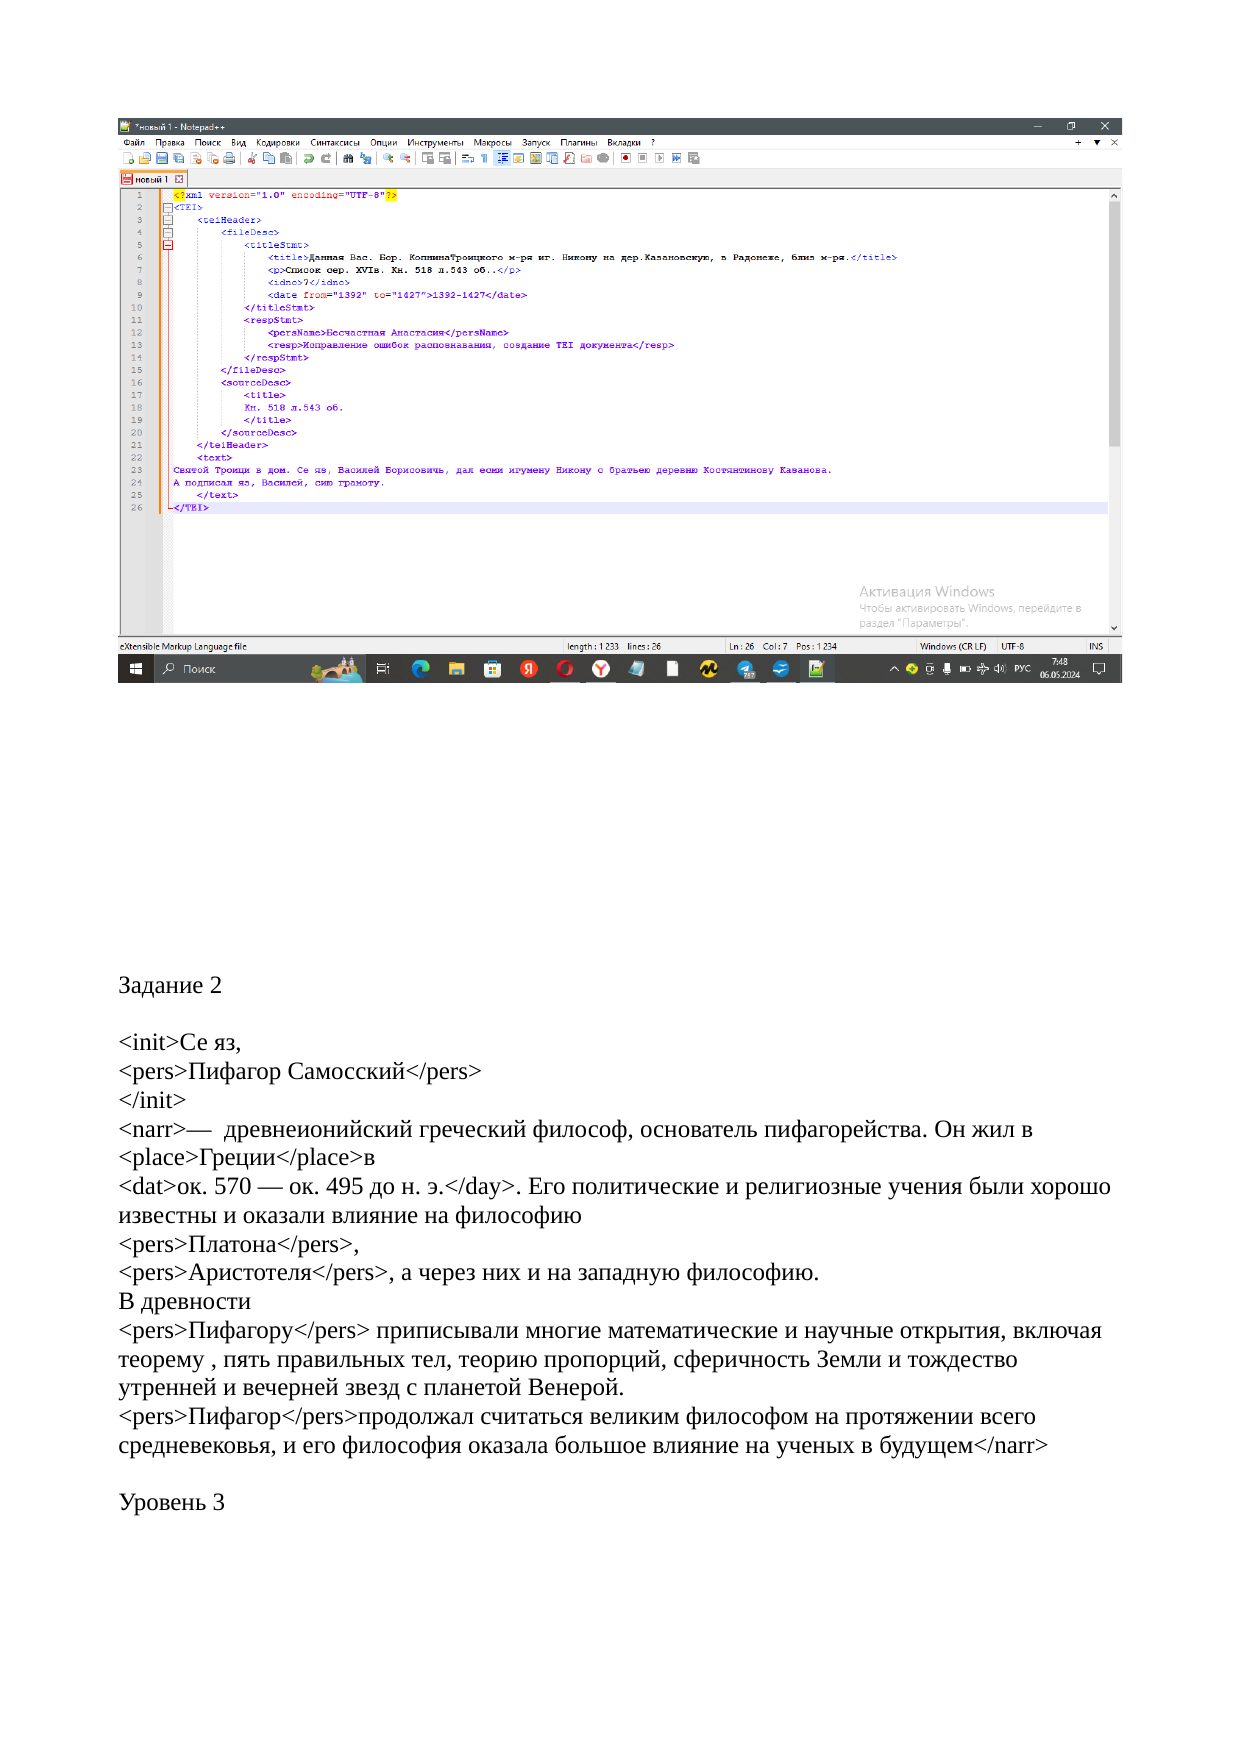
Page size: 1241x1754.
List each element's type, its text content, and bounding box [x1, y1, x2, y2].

text <pers>Пифагор</pers>продолжал считаться великим философом на протяжении всего средневековья, и его философия оказала большое влияние на ученых в будущем</narr> [118, 1401, 1122, 1459]
text Уровень 3 [118, 1487, 1122, 1516]
text <narr>— древнеионийский греческий философ, основатель пифагорейства. Он жил в <place>Греции</place>в [118, 1114, 1122, 1171]
text <pers>Аристотеля</pers>, а через них и на западную философию. [118, 1257, 1122, 1286]
text Задание 2 [118, 970, 1122, 999]
text </init> [118, 1085, 1122, 1114]
text В древности [118, 1286, 1122, 1315]
text <init>Се яз, [118, 1027, 1122, 1056]
text <pers>Платона</pers>, [118, 1229, 1122, 1257]
picture [118, 118, 1123, 683]
text <pers>Пифагору</pers> приписывали многие математические и научные открытия, включая теорему , пять правильных тел, теорию пропорций, сферичность Земли и тождество утренней и вечерней звезд с планетой Венерой. [118, 1315, 1122, 1401]
text <pers>Пифагор Самосский</pers> [118, 1056, 1122, 1085]
text <dat>ок. 570 — ок. 495 до н. э.</day>. Его политические и религиозные учения были хорошо известны и оказали влияние на философию [118, 1171, 1122, 1229]
